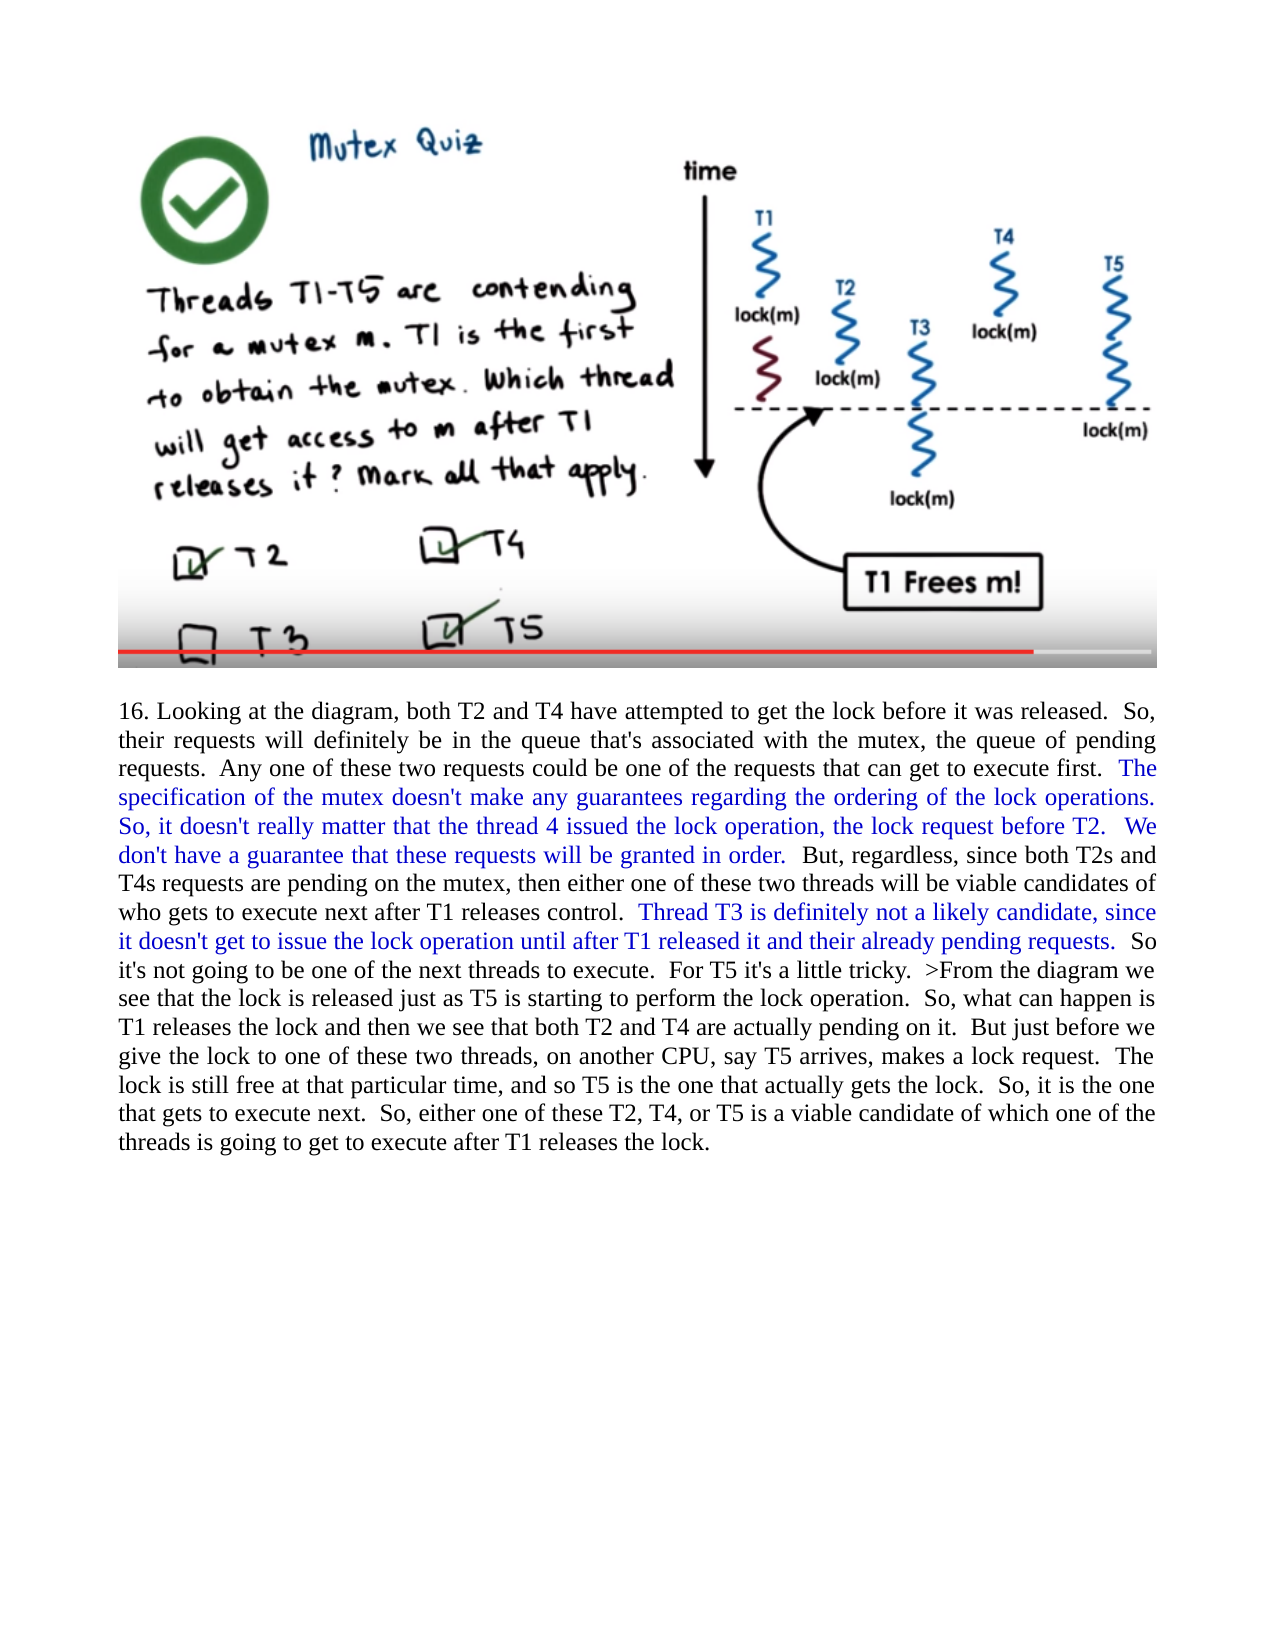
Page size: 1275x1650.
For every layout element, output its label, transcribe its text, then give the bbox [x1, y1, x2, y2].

picture [118, 118, 1157, 668]
text 16. Looking at the diagram, both T2 and T4 have attempted to get the lock before it was released. So, their requests will definitely be in the queue that's associated with the mutex, the queue of pending requests. Any one of these two requests could be one of the requests that can get to execute first. The specification of the mutex doesn't make any guarantees regarding the ordering of the lock operations. So, it doesn't really matter that the thread 4 issued the lock operation, the lock request before T2. We don't have a guarantee that these requests will be granted in order. But, regardless, since both T2s and T4s requests are pending on the mutex, then either one of these two threads will be viable candidates of who gets to execute next after T1 releases control. Thread T3 is definitely not a likely candidate, since it doesn't get to issue the lock operation until after T1 released it and their already pending requests. So it's not going to be one of the next threads to execute. For T5 it's a little tricky. >From the diagram we see that the lock is released just as T5 is starting to perform the lock operation. So, what can happen is T1 releases the lock and then we see that both T2 and T4 are actually pending on it. But just before we give the lock to one of these two threads, on another CPU, say T5 arrives, makes a lock request. The lock is still free at that particular time, and so T5 is the one that actually gets the lock. So, it is the one that gets to execute next. So, either one of these T2, T4, or T5 is a viable candidate of which one of the threads is going to get to execute after T1 releases the lock. [118, 696, 1157, 1156]
